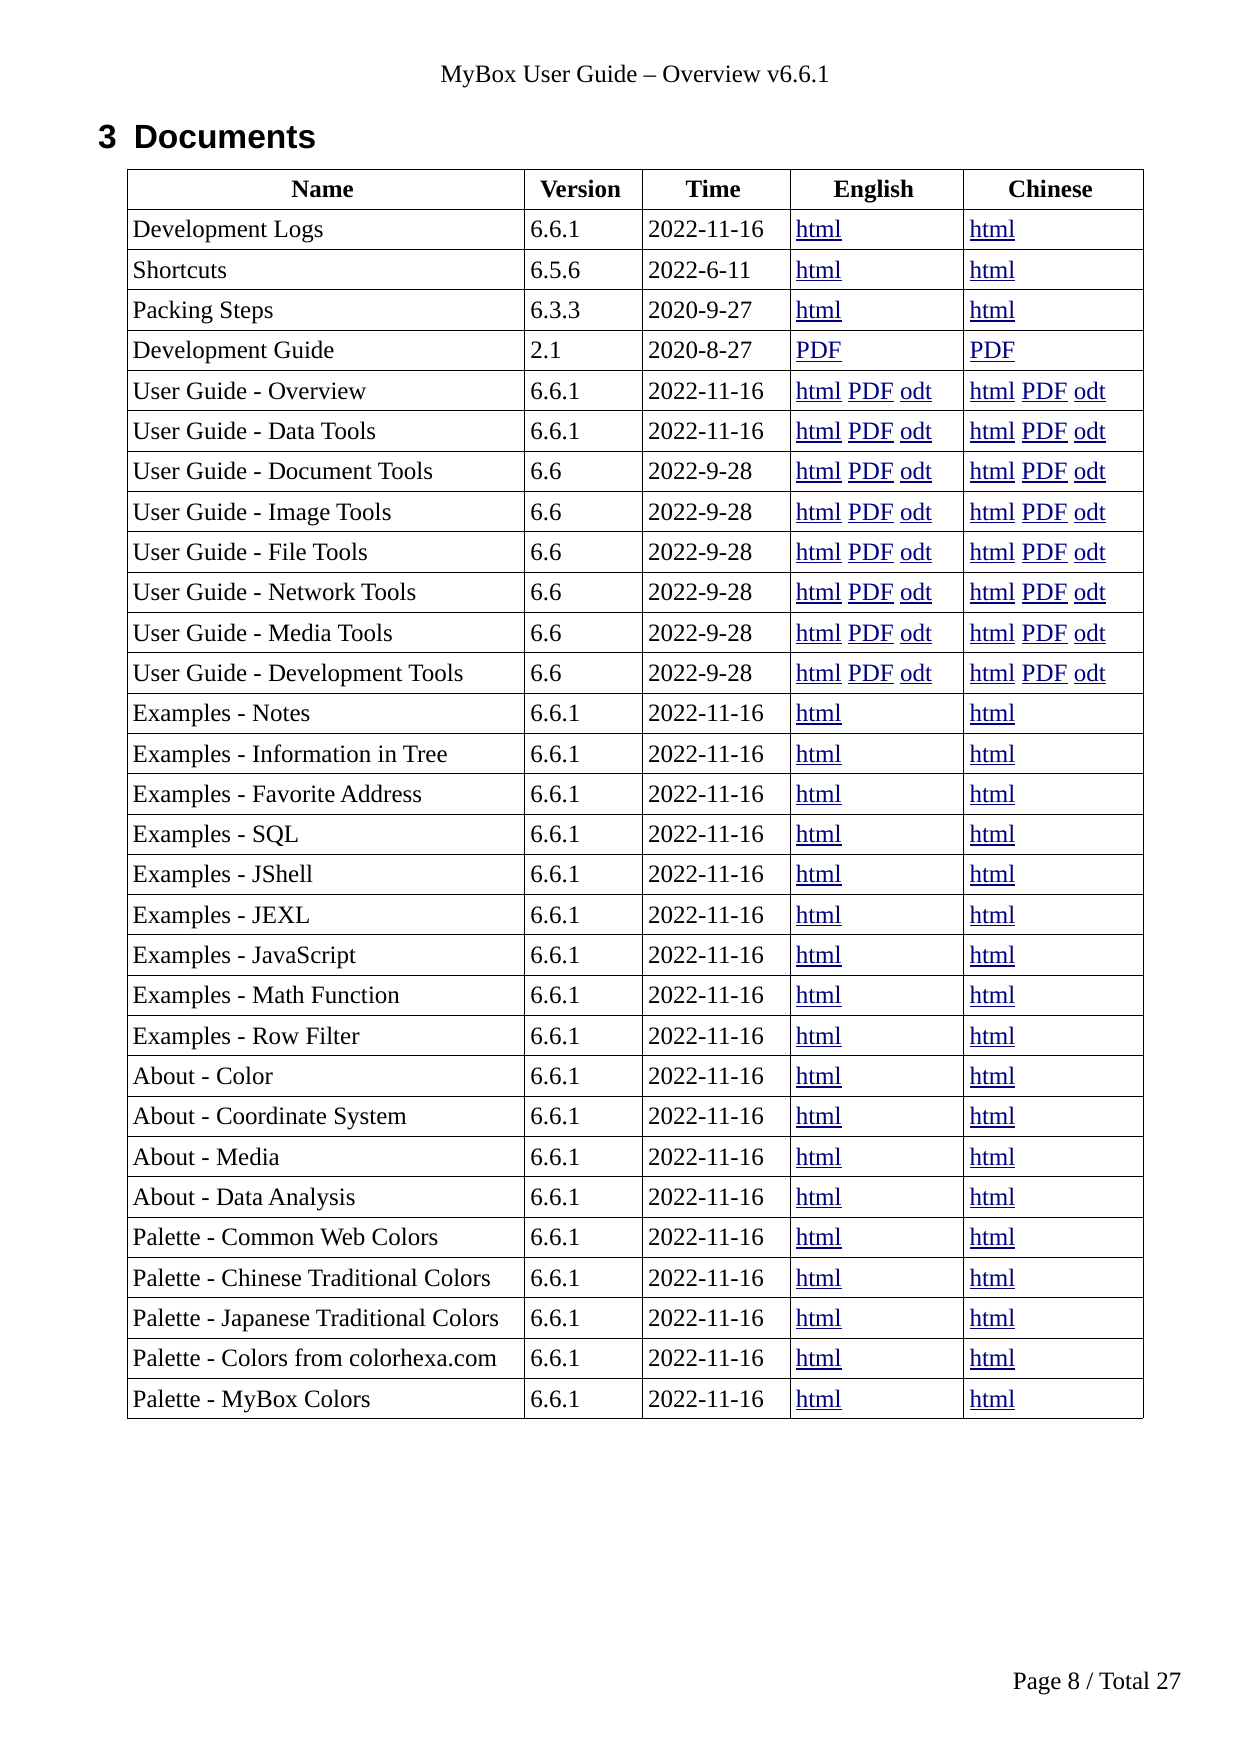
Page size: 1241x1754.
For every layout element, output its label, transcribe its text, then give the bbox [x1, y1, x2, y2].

table_cell 6.6.1 [525, 895, 642, 934]
table_cell User Guide - Data Tools [128, 411, 524, 451]
table_cell 2.1 [525, 331, 642, 370]
table_cell Examples - SQL [128, 815, 524, 854]
table_cell html [791, 1016, 963, 1055]
table_cell Examples - JEXL [128, 895, 524, 934]
table_cell 2022-11-16 [643, 1298, 790, 1337]
table_cell 6.6.1 [525, 1298, 642, 1337]
table_cell 6.6.1 [525, 1097, 642, 1136]
table_cell html [791, 1258, 963, 1297]
table_cell html [964, 815, 1143, 854]
table_cell 2022-11-16 [643, 210, 790, 249]
table_cell html PDF odt [791, 411, 963, 451]
table_cell Examples - Row Filter [128, 1016, 524, 1055]
table_cell 6.6.1 [525, 1177, 642, 1217]
table_cell html [964, 250, 1143, 289]
table_cell html [791, 210, 963, 249]
table_header Chinese [964, 170, 1143, 209]
table_cell Palette - MyBox Colors [128, 1379, 524, 1418]
table_cell html PDF odt [791, 573, 963, 612]
table_cell User Guide - Development Tools [128, 653, 524, 692]
table_cell html [964, 210, 1143, 249]
table_cell html [791, 1177, 963, 1217]
table_cell Packing Steps [128, 290, 524, 330]
table_cell 6.3.3 [525, 290, 642, 330]
table_cell html PDF odt [791, 492, 963, 531]
table_cell html [791, 1137, 963, 1176]
table_cell 2022-9-28 [643, 613, 790, 652]
table_cell 2022-11-16 [643, 815, 790, 854]
table_cell Palette - Japanese Traditional Colors [128, 1298, 524, 1337]
table_cell html [964, 290, 1143, 330]
table_cell html [791, 935, 963, 975]
table_cell User Guide - File Tools [128, 532, 524, 572]
table_cell PDF [791, 331, 963, 370]
table_header Name [128, 170, 524, 209]
table_cell 6.6.1 [525, 1379, 642, 1418]
table_cell Shortcuts [128, 250, 524, 289]
table_cell html [964, 1177, 1143, 1217]
table_header English [791, 170, 963, 209]
table_cell html [964, 1218, 1143, 1257]
table_cell 2022-11-16 [643, 976, 790, 1015]
table_cell 6.6.1 [525, 210, 642, 249]
table_cell 2022-11-16 [643, 734, 790, 773]
table_cell 6.6.1 [525, 935, 642, 975]
table_cell 2022-9-28 [643, 452, 790, 491]
table_cell Development Logs [128, 210, 524, 249]
table_cell 2022-6-11 [643, 250, 790, 289]
table_cell About - Color [128, 1056, 524, 1096]
table_cell 6.6 [525, 613, 642, 652]
table_cell 6.6 [525, 573, 642, 612]
table_cell 6.6.1 [525, 734, 642, 773]
table_cell About - Data Analysis [128, 1177, 524, 1217]
table_cell html [791, 1056, 963, 1096]
table_cell User Guide - Image Tools [128, 492, 524, 531]
table_cell html [791, 1218, 963, 1257]
table_cell html PDF odt [791, 452, 963, 491]
table_cell 2022-9-28 [643, 653, 790, 692]
table_cell 2022-9-28 [643, 492, 790, 531]
table_cell 2022-11-16 [643, 1016, 790, 1055]
table_cell 6.6.1 [525, 371, 642, 410]
table_cell 6.6.1 [525, 1016, 642, 1055]
table_cell 2022-11-16 [643, 855, 790, 894]
table_cell 2022-11-16 [643, 1218, 790, 1257]
table_cell Examples - Math Function [128, 976, 524, 1015]
table_cell Examples - Information in Tree [128, 734, 524, 773]
table_cell html PDF odt [964, 371, 1143, 410]
table_cell Palette - Common Web Colors [128, 1218, 524, 1257]
table_cell html PDF odt [791, 613, 963, 652]
table_cell 2022-11-16 [643, 895, 790, 934]
table_cell html PDF odt [964, 411, 1143, 451]
table_cell html [791, 1298, 963, 1337]
table_cell User Guide - Document Tools [128, 452, 524, 491]
table_cell 2022-11-16 [643, 371, 790, 410]
table_cell 2022-11-16 [643, 935, 790, 975]
table_cell Palette - Chinese Traditional Colors [128, 1258, 524, 1297]
table_cell About - Coordinate System [128, 1097, 524, 1136]
table_cell html [791, 774, 963, 813]
table_cell 2020-8-27 [643, 331, 790, 370]
table_cell html [791, 855, 963, 894]
table_cell html [791, 290, 963, 330]
table_cell html [964, 1298, 1143, 1337]
table_cell 2022-11-16 [643, 1056, 790, 1096]
table_cell 6.5.6 [525, 250, 642, 289]
table_cell 6.6.1 [525, 1258, 642, 1297]
table_cell html PDF odt [791, 371, 963, 410]
table_cell 6.6.1 [525, 694, 642, 733]
table_cell 2022-11-16 [643, 1097, 790, 1136]
table_cell About - Media [128, 1137, 524, 1176]
table_cell html PDF odt [791, 653, 963, 692]
table_cell Development Guide [128, 331, 524, 370]
table_cell 2022-9-28 [643, 573, 790, 612]
table_cell html [964, 1379, 1143, 1418]
table_cell 6.6.1 [525, 411, 642, 451]
table_cell html PDF odt [791, 532, 963, 572]
table_cell User Guide - Overview [128, 371, 524, 410]
table_header Version [525, 170, 642, 209]
table_cell html PDF odt [964, 532, 1143, 572]
table_cell Examples - Notes [128, 694, 524, 733]
table_cell html [964, 734, 1143, 773]
table_cell html PDF odt [964, 653, 1143, 692]
table_cell html PDF odt [964, 613, 1143, 652]
table_cell html [964, 895, 1143, 934]
table_cell 6.6.1 [525, 1339, 642, 1378]
table_cell 6.6.1 [525, 815, 642, 854]
table_cell 2022-11-16 [643, 411, 790, 451]
table_cell html [964, 1339, 1143, 1378]
table_cell 6.6.1 [525, 1218, 642, 1257]
table_cell 6.6 [525, 452, 642, 491]
table_cell 6.6 [525, 492, 642, 531]
table_cell html [964, 1056, 1143, 1096]
table_cell User Guide - Network Tools [128, 573, 524, 612]
table_cell 6.6.1 [525, 774, 642, 813]
table_cell html [791, 734, 963, 773]
table_cell html PDF odt [964, 573, 1143, 612]
table_cell html PDF odt [964, 492, 1143, 531]
table_cell html [791, 895, 963, 934]
table_cell 6.6 [525, 532, 642, 572]
table_cell html [964, 1258, 1143, 1297]
table_cell 2022-11-16 [643, 1339, 790, 1378]
table_cell html [791, 1339, 963, 1378]
subtitle Documents [88, 117, 1181, 156]
table_cell 6.6.1 [525, 976, 642, 1015]
table_cell 2022-11-16 [643, 694, 790, 733]
table_cell html [791, 250, 963, 289]
table_cell 2022-11-16 [643, 774, 790, 813]
table_cell Examples - Favorite Address [128, 774, 524, 813]
table_cell PDF [964, 331, 1143, 370]
table_cell 6.6.1 [525, 1056, 642, 1096]
table_cell 2022-11-16 [643, 1258, 790, 1297]
table_cell html [791, 815, 963, 854]
table_cell html [791, 694, 963, 733]
table_cell html [964, 694, 1143, 733]
table_cell 2022-11-16 [643, 1137, 790, 1176]
table_cell Palette - Colors from colorhexa.com [128, 1339, 524, 1378]
table_cell User Guide - Media Tools [128, 613, 524, 652]
table_cell html [964, 774, 1143, 813]
table_cell 6.6.1 [525, 855, 642, 894]
table_cell html [964, 1016, 1143, 1055]
table_cell html [964, 1137, 1143, 1176]
table_header Time [643, 170, 790, 209]
table_cell Examples - JavaScript [128, 935, 524, 975]
table_cell Examples - JShell [128, 855, 524, 894]
table_cell 6.6.1 [525, 1137, 642, 1176]
table_cell 6.6 [525, 653, 642, 692]
table_cell html [791, 1379, 963, 1418]
table_cell html [964, 935, 1143, 975]
table_cell html [791, 976, 963, 1015]
table_cell 2022-11-16 [643, 1379, 790, 1418]
table_cell html [964, 976, 1143, 1015]
table_cell 2022-11-16 [643, 1177, 790, 1217]
table_cell html [791, 1097, 963, 1136]
table_cell 2022-9-28 [643, 532, 790, 572]
table_cell html [964, 1097, 1143, 1136]
table_cell 2020-9-27 [643, 290, 790, 330]
table_cell html [964, 855, 1143, 894]
table_cell html PDF odt [964, 452, 1143, 491]
